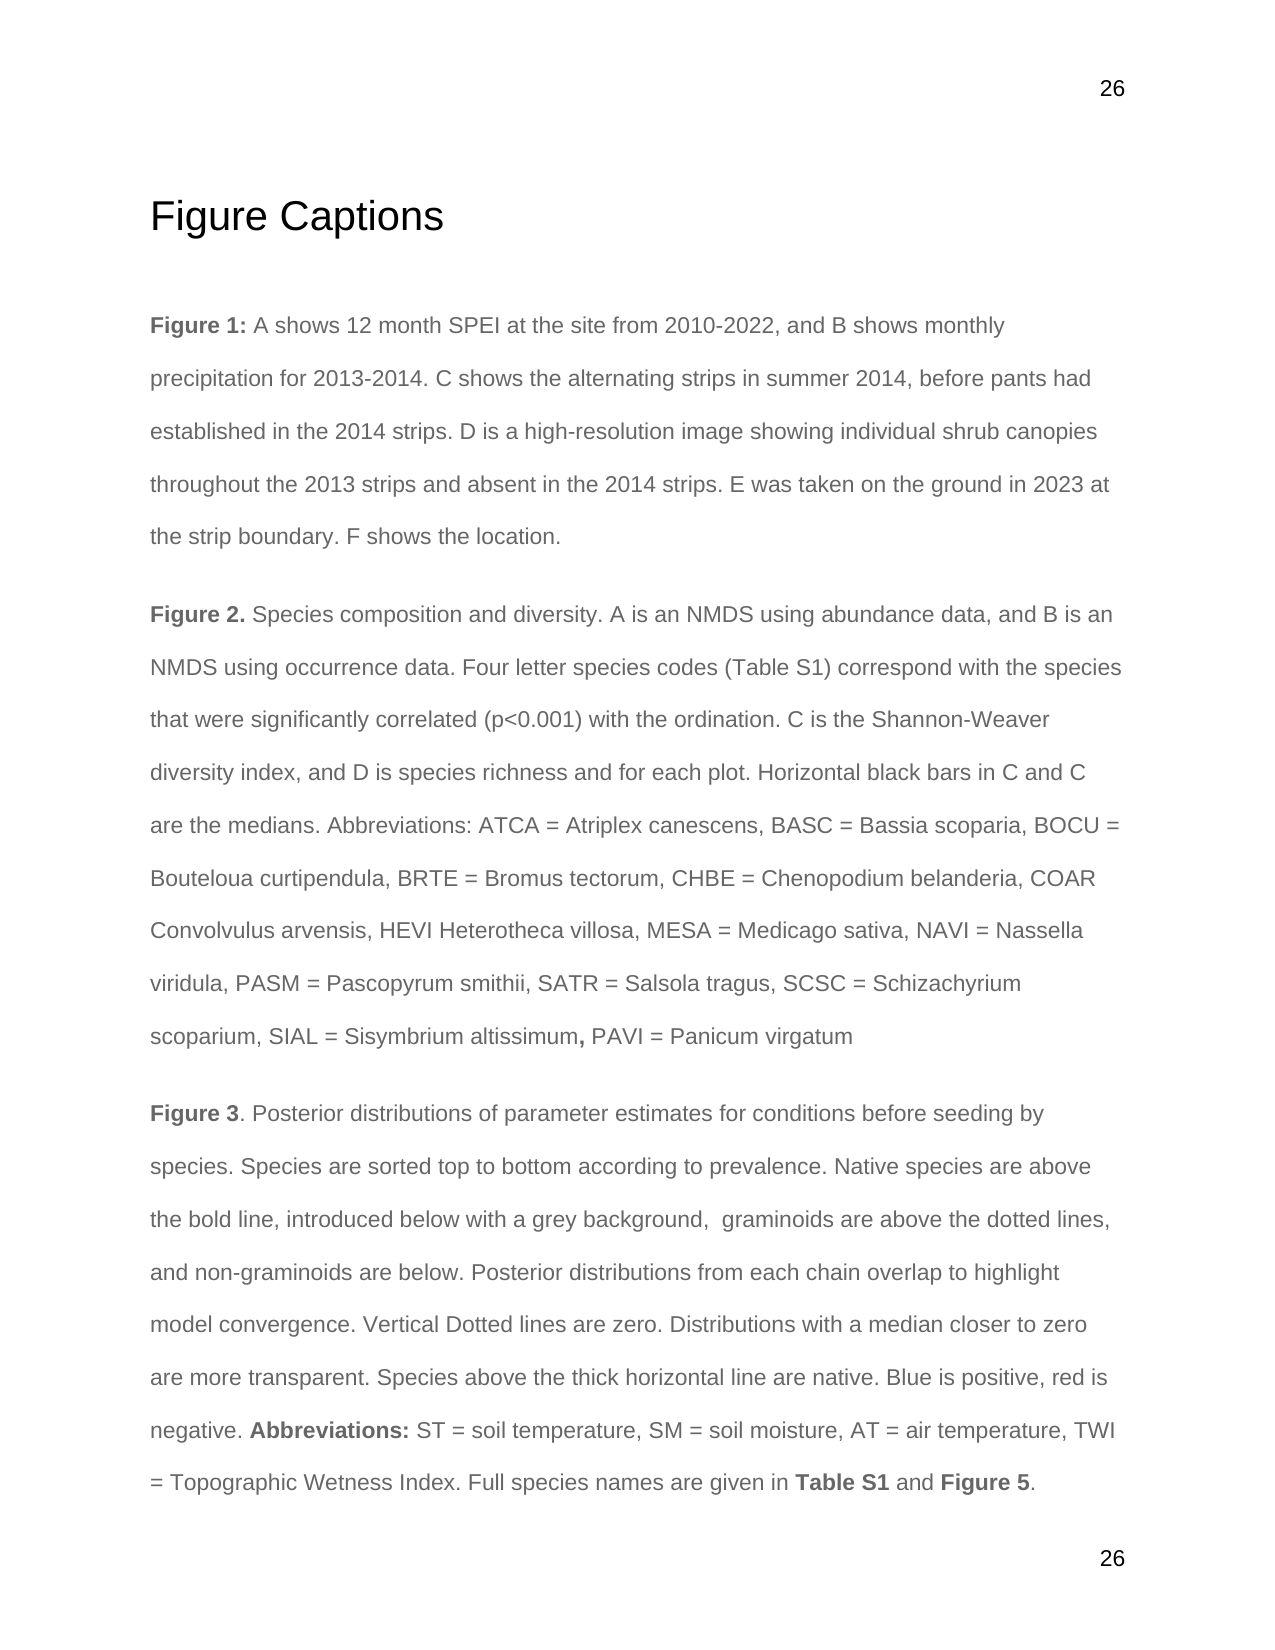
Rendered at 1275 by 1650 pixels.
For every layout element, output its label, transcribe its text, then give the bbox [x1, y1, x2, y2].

subtitle Figure 1: A shows 12 month SPEI at the site from 2010-2022, and B shows monthly precipitation for 2013-2014. C shows the alternating strips in summer 2014, before pants had established in the 2014 strips. D is a high-resolution image showing individual shrub canopies throughout the 2013 strips and absent in the 2014 strips. E was taken on the ground in 2023 at the strip boundary. F shows the location. [150, 312, 1125, 550]
subtitle Figure Captions [150, 192, 1125, 239]
subtitle Figure 2. Species composition and diversity. A is an NMDS using abundance data, and B is an NMDS using occurrence data. Four letter species codes (Table S1) correspond with the species that were significantly correlated (p<0.001) with the ordination. C is the Shannon-Weaver diversity index, and D is species richness and for each plot. Horizontal black bars in C and C are the medians. Abbreviations: ATCA = Atriplex canescens, BASC = Bassia scoparia, BOCU = Bouteloua curtipendula, BRTE = Bromus tectorum, CHBE = Chenopodium belanderia, COAR Convolvulus arvensis, HEVI Heterotheca villosa, MESA = Medicago sativa, NAVI = Nassella viridula, PASM = Pascopyrum smithii, SATR = Salsola tragus, SCSC = Schizachyrium scoparium, SIAL = Sisymbrium altissimum, PAVI = Panicum virgatum [150, 601, 1125, 1049]
subtitle Figure 3. Posterior distributions of parameter estimates for conditions before seeding by species. Species are sorted top to bottom according to prevalence. Native species are above the bold line, introduced below with a grey background, graminoids are above the dotted lines, and non-graminoids are below. Posterior distributions from each chain overlap to highlight model convergence. Vertical Dotted lines are zero. Distributions with a median closer to zero are more transparent. Species above the thick horizontal line are native. Blue is positive, red is negative. Abbreviations: ST = soil temperature, SM = soil moisture, AT = air temperature, TWI = Topographic Wetness Index. Full species names are given in Table S1 and Figure 5. [150, 1100, 1125, 1496]
